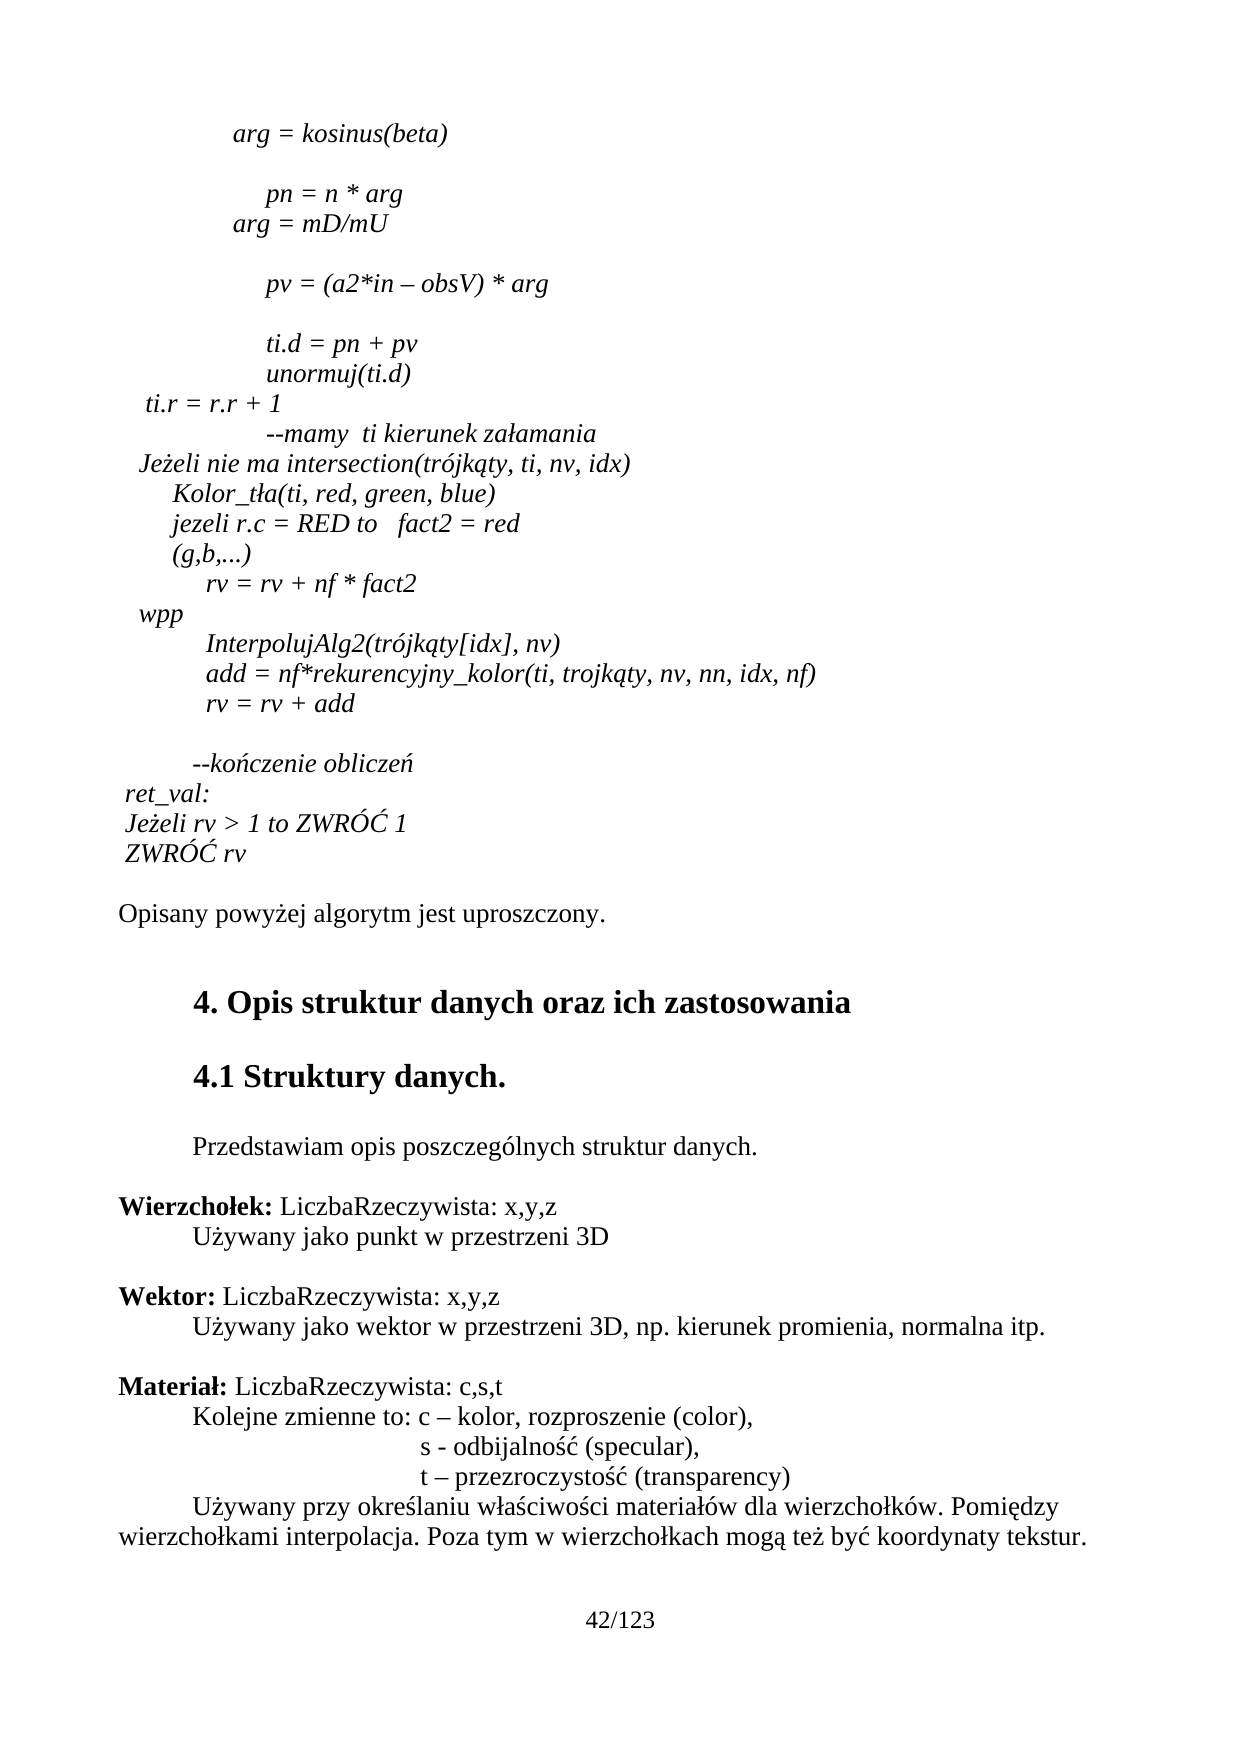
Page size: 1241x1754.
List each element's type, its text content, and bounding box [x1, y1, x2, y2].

text arg = kosinus(beta) [118, 118, 1122, 148]
text s - odbijalność (specular), [340, 1431, 1122, 1461]
text --kończenie obliczeń [118, 748, 1122, 778]
text arg = mD/mU [118, 208, 1122, 238]
text Kolor_tła(ti, red, green, blue) [118, 478, 1122, 508]
text Materiał: LiczbaRzeczywista: c,s,t [118, 1371, 1122, 1401]
text jezeli r.c = RED to fact2 = red [118, 508, 1122, 538]
text Jeżeli rv > 1 to ZWRÓĆ 1 [118, 808, 1122, 838]
text Opisany powyżej algorytm jest uproszczony. [118, 898, 1122, 928]
text pv = (a2*in – obsV) * arg [118, 268, 1122, 298]
text Wierzchołek: LiczbaRzeczywista: x,y,z [118, 1191, 1122, 1221]
text rv = rv + nf * fact2 [118, 568, 1122, 598]
text 4.1 Struktury danych. [193, 1057, 1122, 1094]
text Używany przy określaniu właściwości materiałów dla wierzchołków. Pomiędzy wierzchołkami interpolacja. Poza tym w wierzchołkach mogą też być koordynaty tekstur. [118, 1491, 1122, 1551]
text rv = rv + add [118, 688, 1122, 718]
text ret_val: [118, 778, 1122, 808]
text Kolejne zmienne to: c – kolor, rozproszenie (color), [118, 1401, 1122, 1431]
text Używany jako punkt w przestrzeni 3D [118, 1221, 1122, 1251]
text add = nf*rekurencyjny_kolor(ti, trojkąty, nv, nn, idx, nf) [118, 658, 1122, 688]
text pn = n * arg [118, 178, 1122, 208]
text (g,b,...) [118, 538, 1122, 568]
text Wektor: LiczbaRzeczywista: x,y,z [118, 1281, 1122, 1311]
text wpp [118, 598, 1122, 628]
text Jeżeli nie ma intersection(trójkąty, ti, nv, idx) [118, 448, 1122, 478]
text Używany jako wektor w przestrzeni 3D, np. kierunek promienia, normalna itp. [118, 1311, 1122, 1341]
text ti.r = r.r + 1 [118, 388, 1122, 418]
text t – przezroczystość (transparency) [340, 1461, 1122, 1491]
text unormuj(ti.d) [118, 358, 1122, 388]
text ti.d = pn + pv [118, 328, 1122, 358]
text ZWRÓĆ rv [118, 838, 1122, 868]
text InterpolujAlg2(trójkąty[idx], nv) [118, 628, 1122, 658]
text Przedstawiam opis poszczególnych struktur danych. [118, 1131, 1122, 1161]
text 4. Opis struktur danych oraz ich zastosowania [193, 983, 1122, 1020]
text --mamy ti kierunek załamania [118, 418, 1122, 448]
